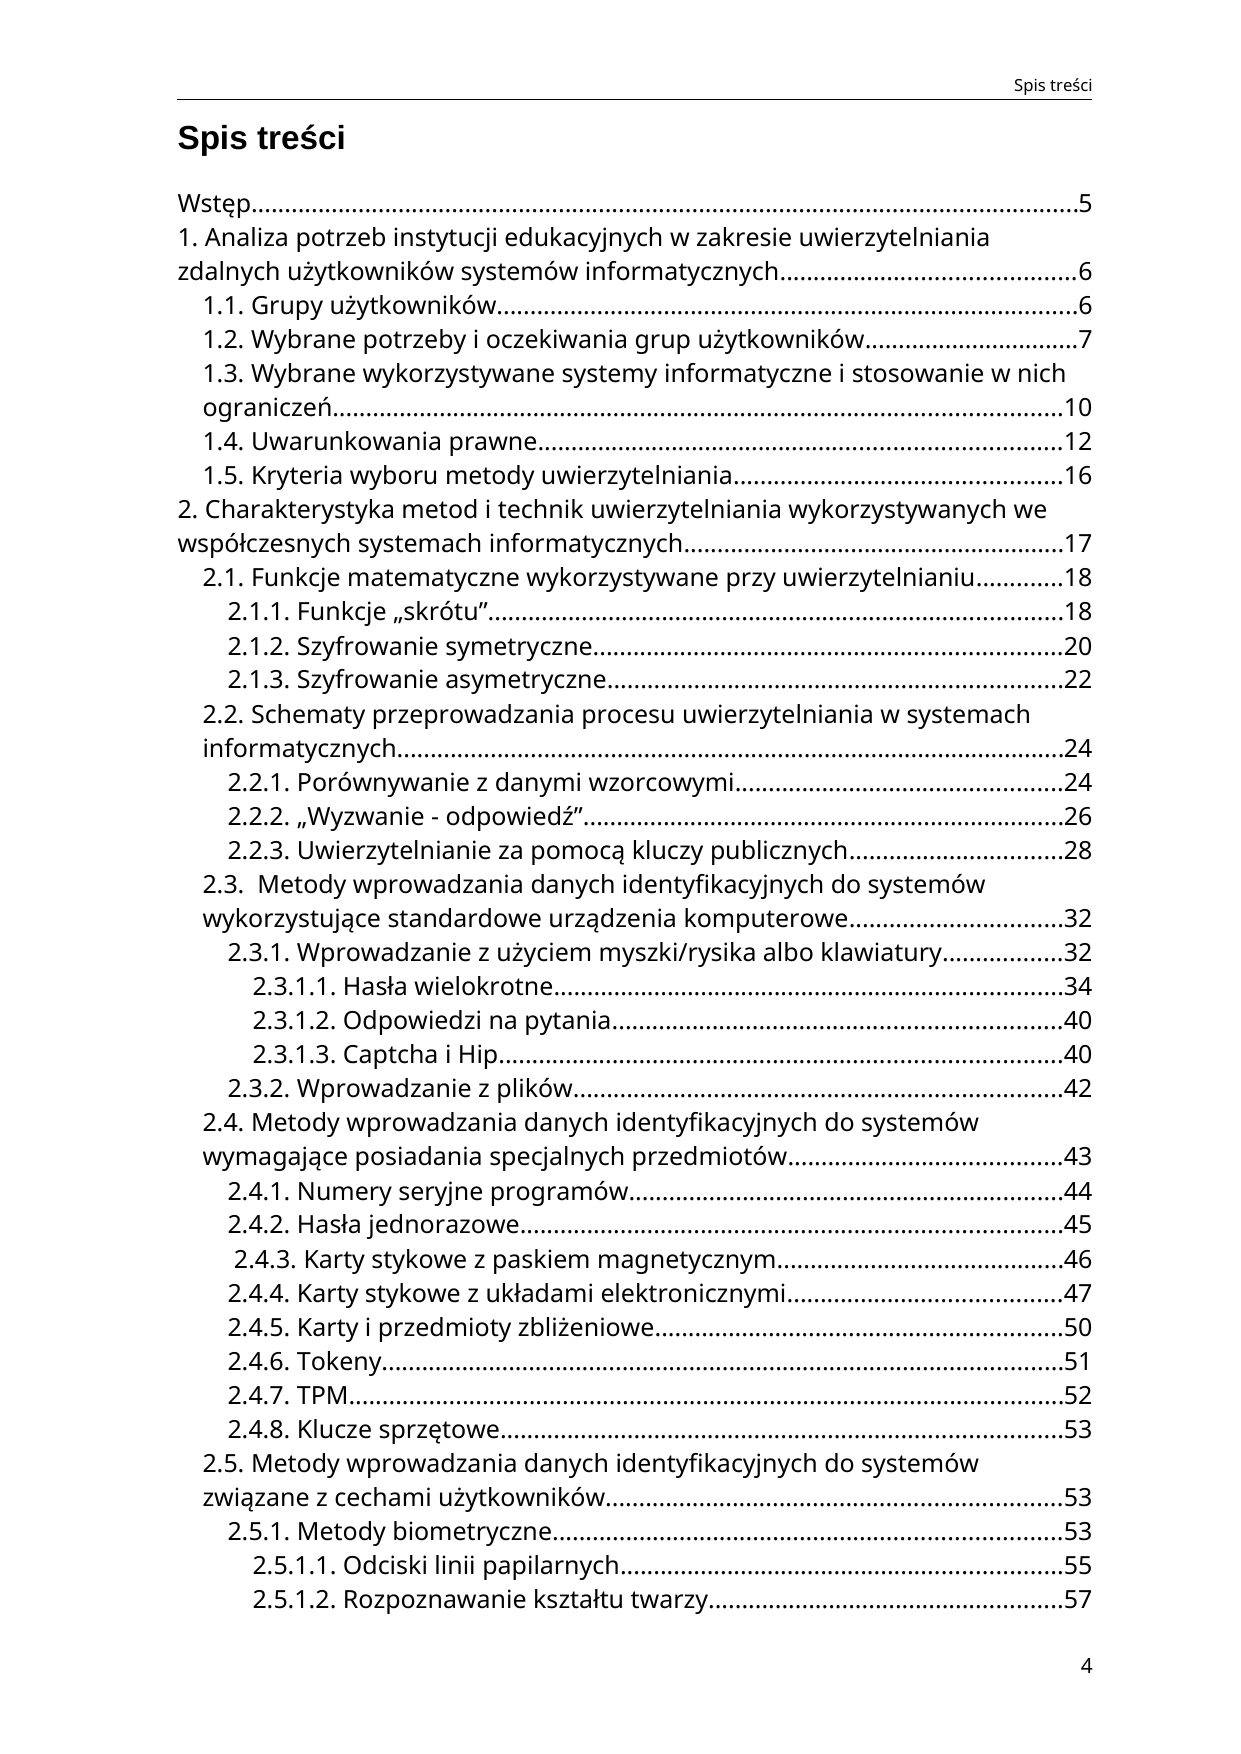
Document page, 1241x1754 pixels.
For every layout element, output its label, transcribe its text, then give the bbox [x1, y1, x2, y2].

text 1.3. Wybrane wykorzystywane systemy informatyczne i stosowanie w nich ograniczeń 10 [202, 356, 1092, 424]
text 2.5. Metody wprowadzania danych identyfikacyjnych do systemów związane z cechami użytkowników 53 [202, 1446, 1092, 1514]
text 2.2.2. „Wyzwanie - odpowiedź” 26 [227, 798, 1092, 832]
text 2.1.1. Funkcje „skrótu” 18 [227, 594, 1092, 628]
text Wstęp 5 [177, 185, 1092, 219]
text 2.2.1. Porównywanie z danymi wzorcowymi 24 [227, 764, 1092, 798]
text 2.3.1. Wprowadzanie z użyciem myszki/rysika albo klawiatury 32 [227, 935, 1092, 969]
text Spis treści [177, 118, 1092, 157]
text 2.1.3. Szyfrowanie asymetryczne 22 [227, 662, 1092, 696]
text 2.2.3. Uwierzytelnianie za pomocą kluczy publicznych 28 [227, 832, 1092, 867]
text 2.1.2. Szyfrowanie symetryczne 20 [227, 628, 1092, 662]
text 2.5.1.1. Odciski linii papilarnych 55 [252, 1548, 1092, 1582]
text 1. Analiza potrzeb instytucji edukacyjnych w zakresie uwierzytelniania zdalnych użytkowników systemów informatycznych 6 [177, 219, 1092, 287]
text 2.4.8. Klucze sprzętowe 53 [227, 1412, 1092, 1446]
text 2.5.1.2. Rozpoznawanie kształtu twarzy 57 [252, 1582, 1092, 1616]
text 2.3. Metody wprowadzania danych identyfikacyjnych do systemów wykorzystujące standardowe urządzenia komputerowe 32 [202, 867, 1092, 935]
text 2.4.7. TPM 52 [227, 1377, 1092, 1412]
text 2. Charakterystyka metod i technik uwierzytelniania wykorzystywanych we współczesnych systemach informatycznych 17 [177, 492, 1092, 560]
text 2.2. Schematy przeprowadzania procesu uwierzytelniania w systemach informatycznych 24 [202, 696, 1092, 764]
text 2.4. Metody wprowadzania danych identyfikacyjnych do systemów wymagające posiadania specjalnych przedmiotów 43 [202, 1105, 1092, 1173]
text 2.5.1. Metody biometryczne 53 [227, 1514, 1092, 1548]
text 1.4. Uwarunkowania prawne 12 [202, 424, 1092, 458]
text 2.4.2. Hasła jednorazowe 45 [227, 1207, 1092, 1241]
text 2.4.5. Karty i przedmioty zbliżeniowe 50 [227, 1309, 1092, 1343]
text 2.1. Funkcje matematyczne wykorzystywane przy uwierzytelnianiu 18 [202, 560, 1092, 594]
text 2.4.4. Karty stykowe z układami elektronicznymi 47 [227, 1275, 1092, 1309]
text 2.4.3. Karty stykowe z paskiem magnetycznym 46 [227, 1241, 1092, 1275]
text 1.5. Kryteria wyboru metody uwierzytelniania 16 [202, 458, 1092, 492]
text 2.3.1.2. Odpowiedzi na pytania 40 [252, 1003, 1092, 1037]
text 2.3.1.1. Hasła wielokrotne 34 [252, 969, 1092, 1003]
text 2.3.2. Wprowadzanie z plików 42 [227, 1071, 1092, 1105]
text 1.2. Wybrane potrzeby i oczekiwania grup użytkowników 7 [202, 322, 1092, 356]
text 2.3.1.3. Captcha i Hip 40 [252, 1037, 1092, 1071]
text 2.4.6. Tokeny 51 [227, 1343, 1092, 1377]
text 1.1. Grupy użytkowników 6 [202, 287, 1092, 322]
text 2.4.1. Numery seryjne programów 44 [227, 1173, 1092, 1207]
